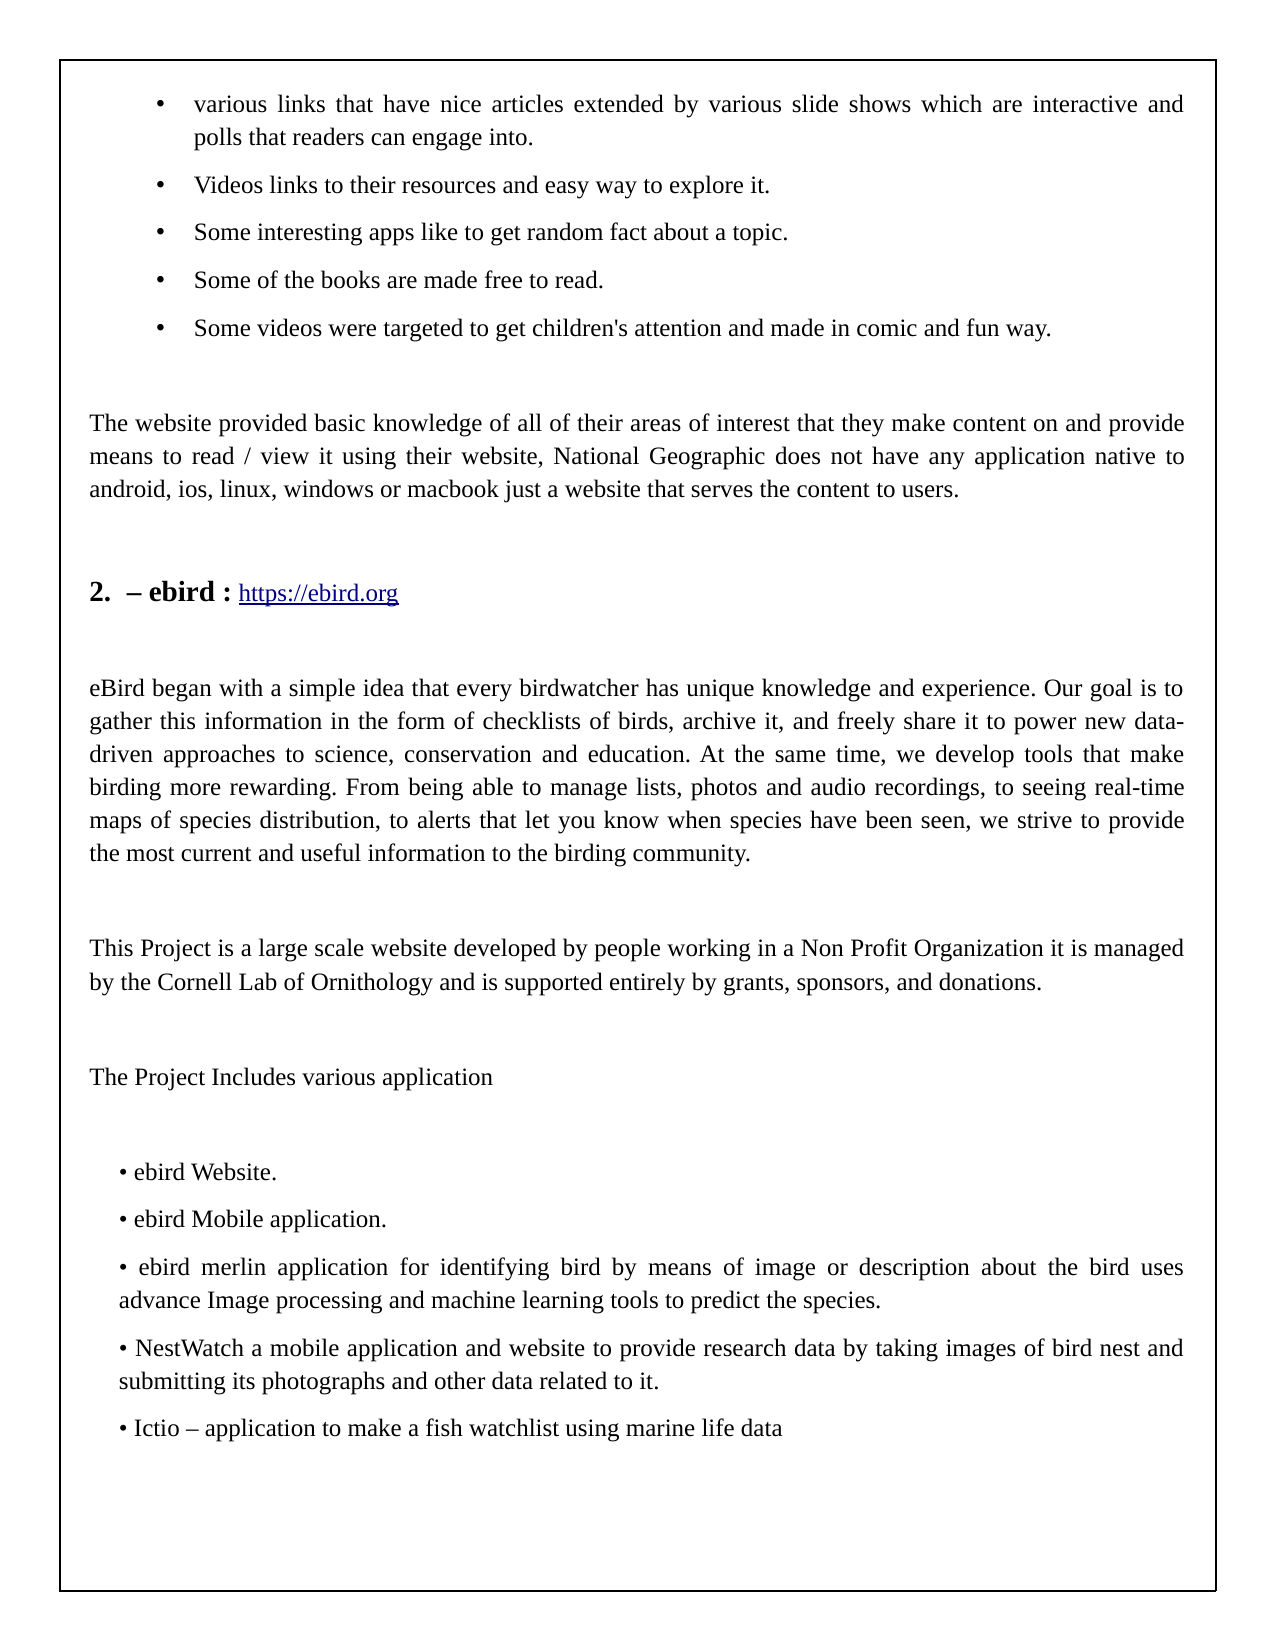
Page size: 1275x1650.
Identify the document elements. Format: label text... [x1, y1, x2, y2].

text • NestWatch a mobile application and website to provide research data by taking images of bird nest and submitting its photographs and other data related to it. [119, 1333, 1186, 1394]
list Videos links to their resources and easy way to explore it. [156, 170, 1186, 198]
text • ebird Website. [119, 1157, 1186, 1186]
text • ebird Mobile application. [119, 1204, 1186, 1233]
list Some interesting apps like to get random fact about a topic. [156, 217, 1186, 246]
text 2. – ebird : https://ebird.org [89, 574, 1186, 608]
list Some videos were targeted to get children's attention and made in comic and fun way. [156, 313, 1186, 341]
text • Ictio – application to make a fish watchlist using marine life data [119, 1413, 1186, 1442]
text eBird began with a simple idea that every birdwatcher has unique knowledge and experience. Our goal is to gather this information in the form of checklists of birds, archive it, and freely share it to power new data-driven approaches to science, conservation and education. At the same time, we develop tools that make birding more rewarding. From being able to manage lists, photos and audio recordings, to seeing real-time maps of species distribution, to alerts that let you know when species have been seen, we strive to provide the most current and useful information to the birding community. [89, 673, 1186, 867]
list various links that have nice articles extended by various slide shows which are interactive and polls that readers can engage into. [156, 89, 1186, 151]
text • ebird merlin application for identifying bird by means of image or description about the bird uses advance Image processing and machine learning tools to predict the species. [119, 1252, 1186, 1314]
list Some of the books are made free to read. [156, 265, 1186, 294]
text The website provided basic knowledge of all of their areas of interest that they make content on and provide means to read / view it using their website, National Geographic does not have any application native to android, ios, linux, windows or macbook just a website that serves the content to users. [89, 408, 1186, 503]
text The Project Includes various application [89, 1062, 1186, 1091]
text This Project is a large scale website developed by people working in a Non Profit Organization it is managed by the Cornell Lab of Ornithology and is supported entirely by grants, sponsors, and donations. [89, 933, 1186, 995]
